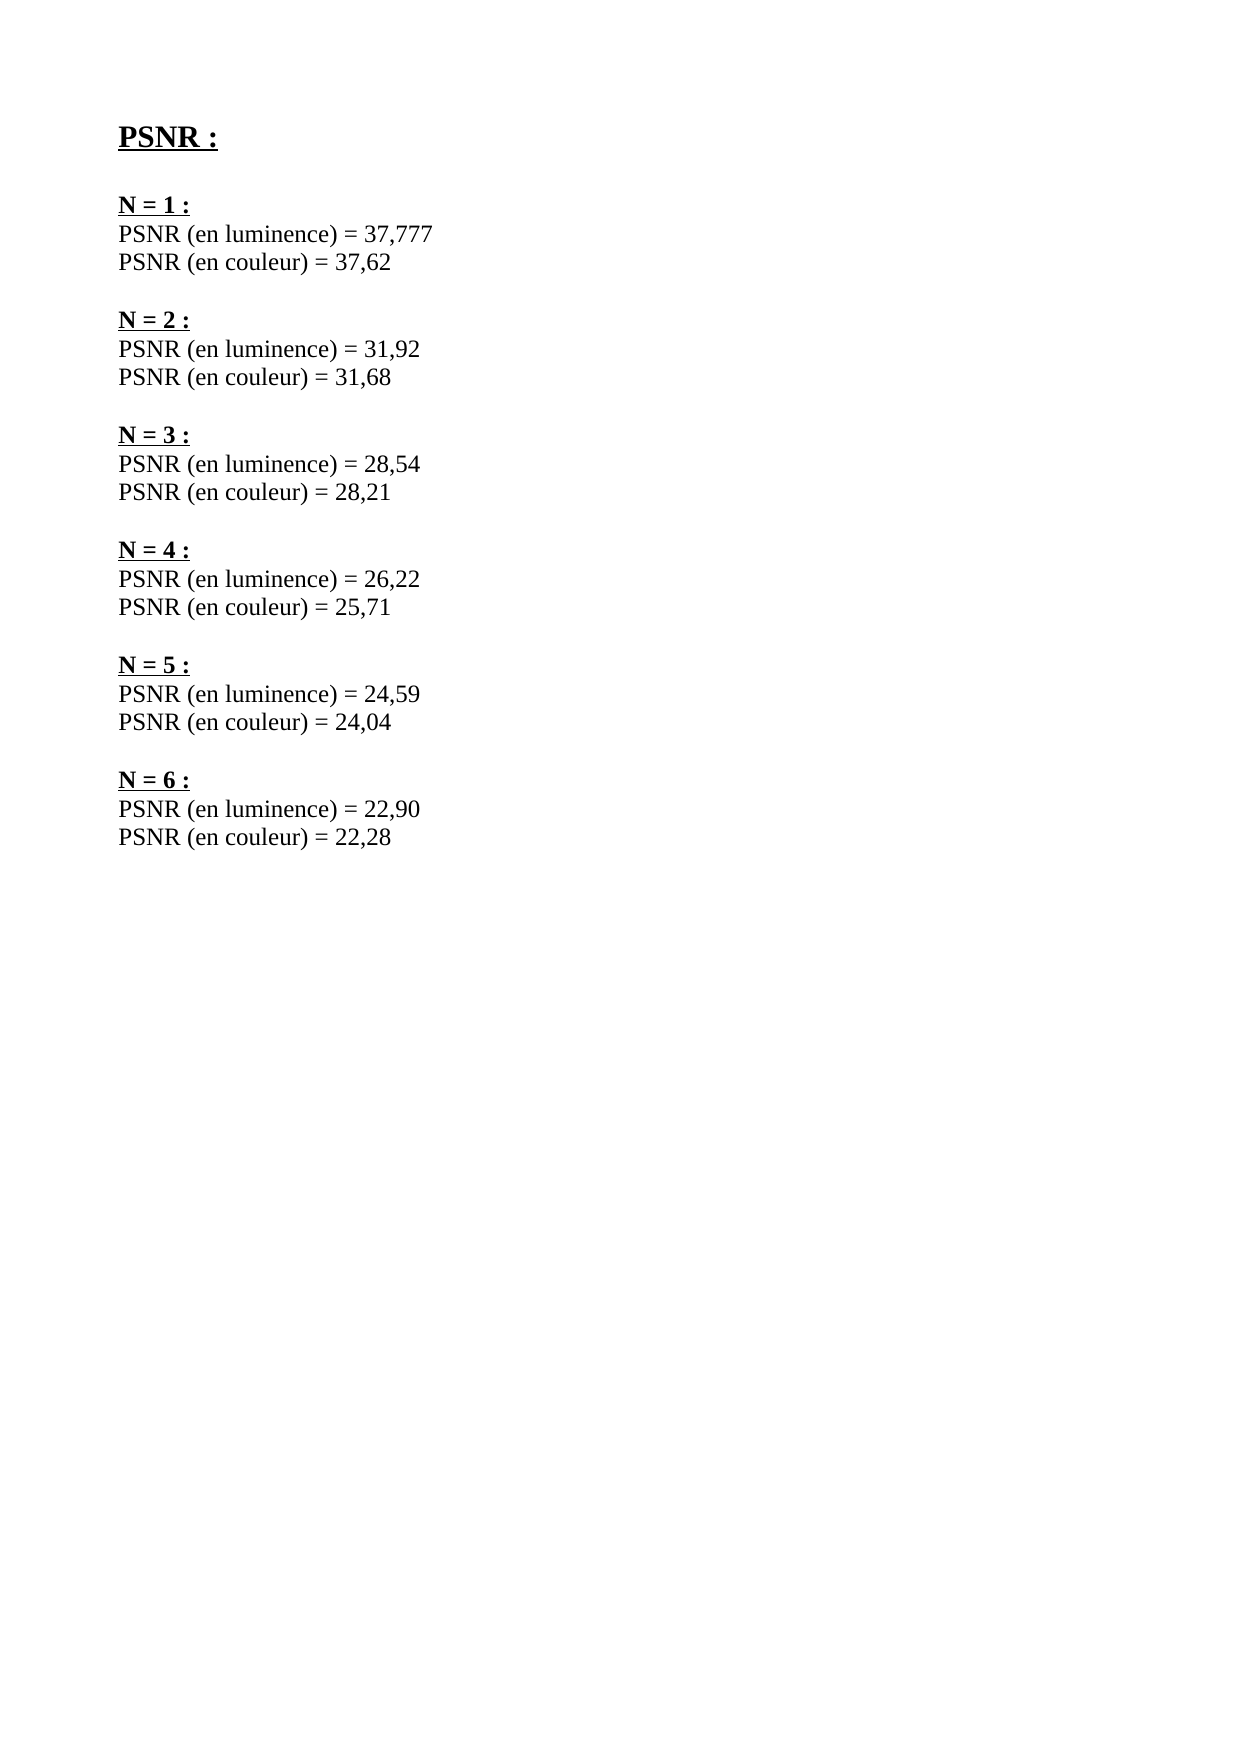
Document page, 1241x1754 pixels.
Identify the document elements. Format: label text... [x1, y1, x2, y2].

text PSNR (en couleur) = 28,21 [118, 477, 1122, 506]
text N = 4 : [118, 535, 1122, 564]
text PSNR (en luminence) = 26,22 [118, 564, 1122, 592]
text PSNR (en couleur) = 22,28 [118, 822, 1122, 851]
text N = 5 : [118, 650, 1122, 679]
text PSNR : [118, 118, 1122, 154]
text PSNR (en luminence) = 37,777 [118, 219, 1122, 247]
text PSNR (en luminence) = 28,54 [118, 449, 1122, 477]
text N = 6 : [118, 765, 1122, 794]
text PSNR (en luminence) = 22,90 [118, 794, 1122, 822]
text PSNR (en luminence) = 31,92 [118, 334, 1122, 362]
text PSNR (en couleur) = 37,62 [118, 247, 1122, 276]
text N = 2 : [118, 305, 1122, 334]
text PSNR (en couleur) = 25,71 [118, 592, 1122, 621]
text PSNR (en couleur) = 31,68 [118, 362, 1122, 391]
text PSNR (en couleur) = 24,04 [118, 707, 1122, 736]
text N = 1 : [118, 190, 1122, 219]
text PSNR (en luminence) = 24,59 [118, 679, 1122, 707]
text N = 3 : [118, 420, 1122, 449]
